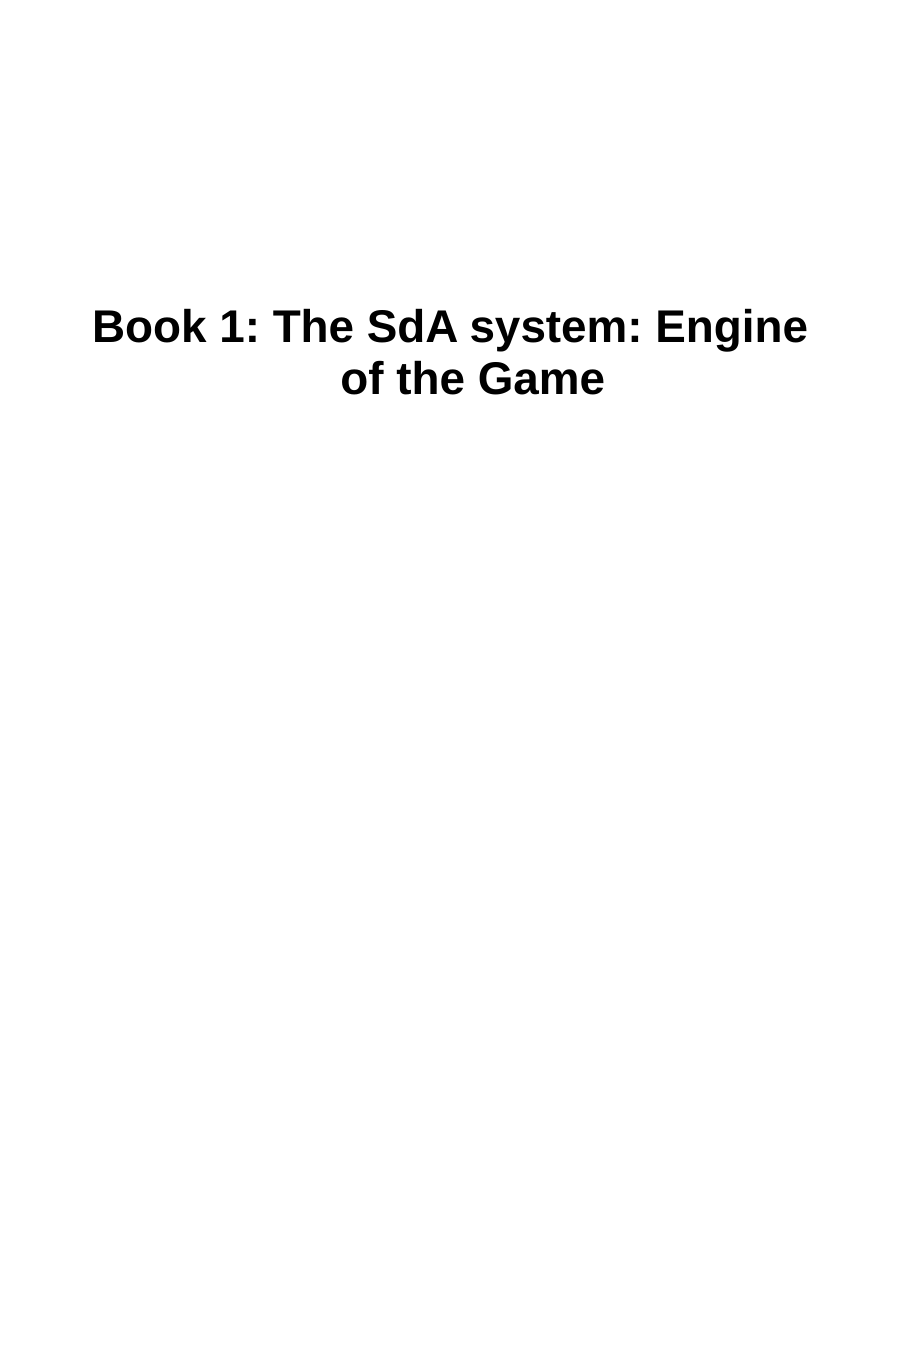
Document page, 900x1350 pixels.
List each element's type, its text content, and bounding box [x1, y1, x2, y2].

subtitle Book 1: The SdA system: Engine of the Game [75, 299, 825, 404]
